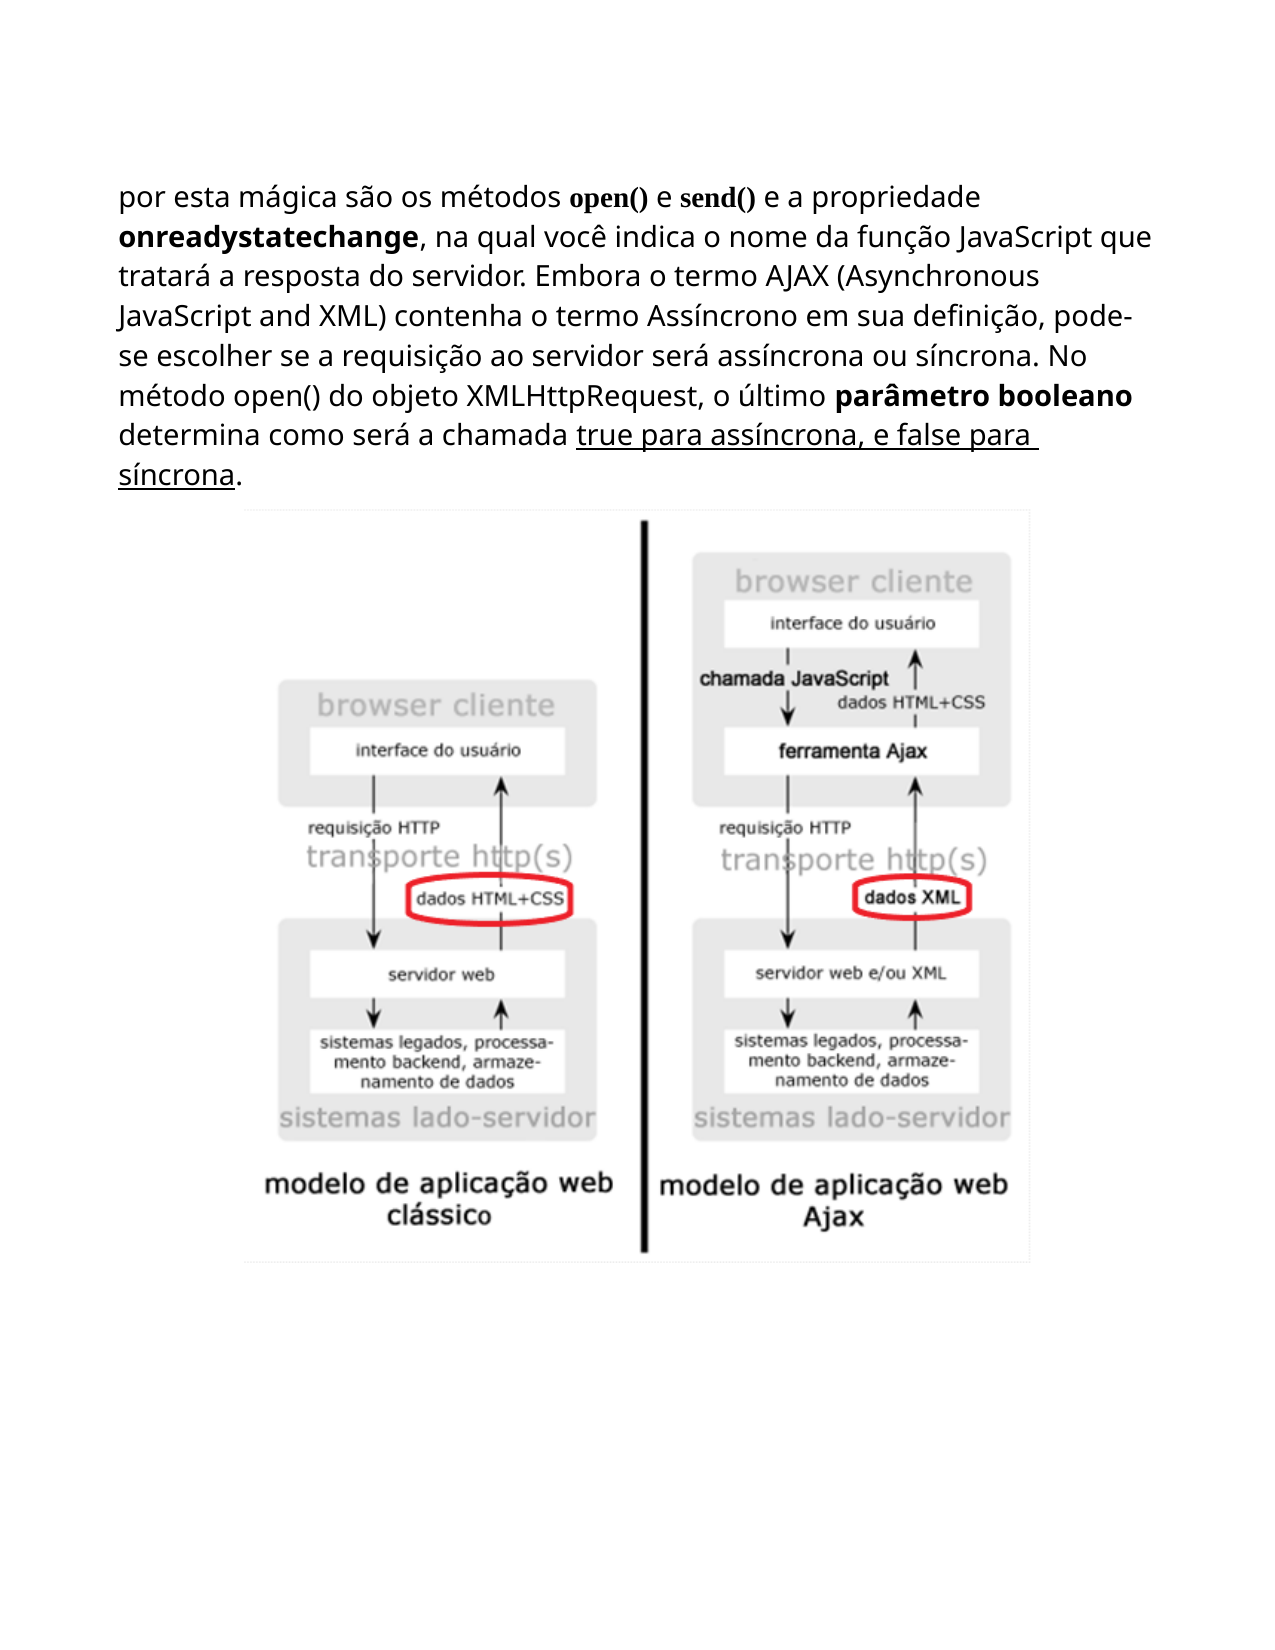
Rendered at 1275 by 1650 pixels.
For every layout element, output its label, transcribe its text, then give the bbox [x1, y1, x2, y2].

picture [243, 508, 1032, 1263]
text por esta mágica são os métodos open() e send() e a propriedade onreadystatechange, na qual você indica o nome da função JavaScript que tratará a resposta do servidor. Embora o termo AJAX (Asynchronous JavaScript and XML) contenha o termo Assíncrono em sua definição, pode-se escolher se a requisição ao servidor será assíncrona ou síncrona. No método open() do objeto XMLHttpRequest, o último parâmetro booleano determina como será a chamada true para assíncrona, e false para síncrona. [118, 176, 1157, 494]
